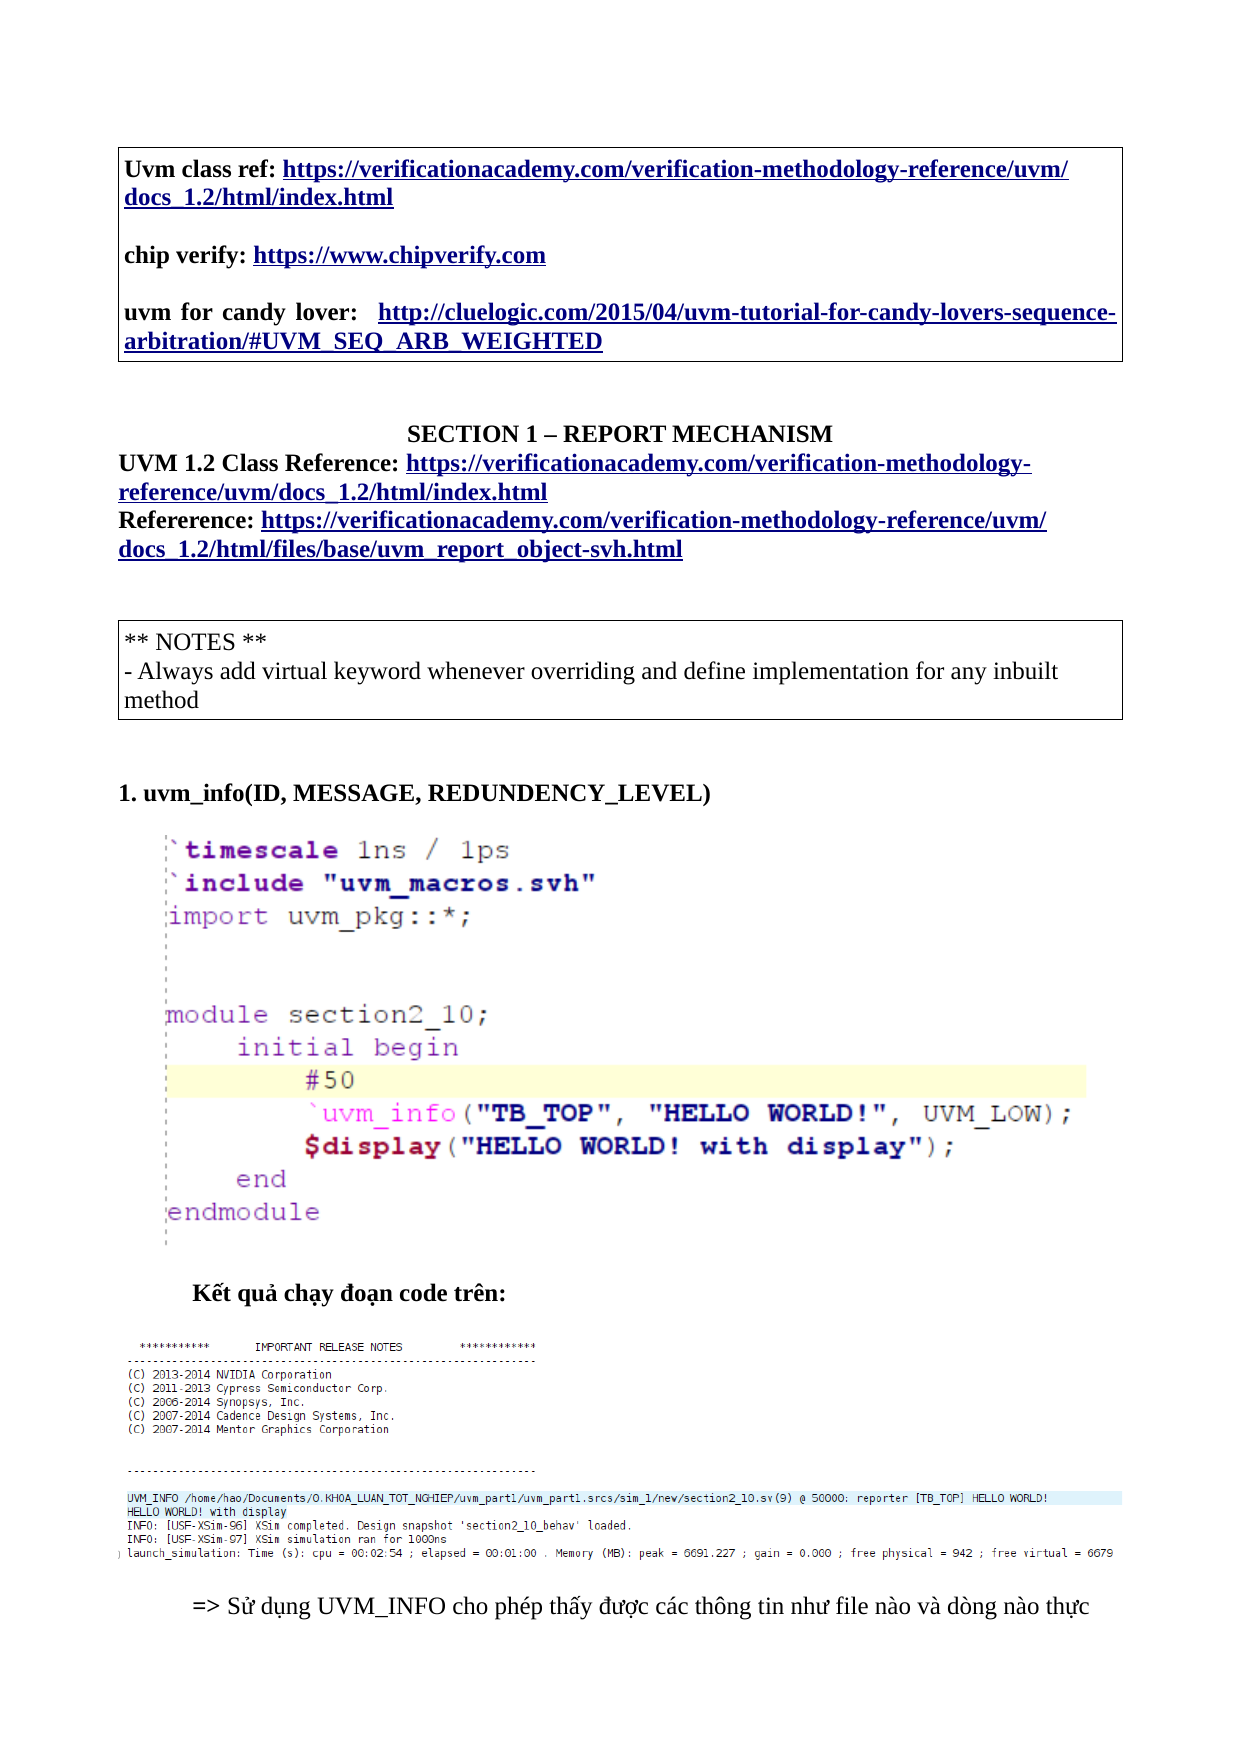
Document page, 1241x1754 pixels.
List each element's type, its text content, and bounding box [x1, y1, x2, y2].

table_header Uvm class ref: https://verificationacademy.com/verification-methodology-reference/uvm/docs_1.2/html/index.html chip verify: https://www.chipverify.com uvm for candy lover: http://cluelogic.com/2015/04/uvm-tutorial-for-candy-lovers-sequence-arbitration/#UVM_SEQ_ARB_WEIGHTED [119, 148, 1122, 361]
text UVM 1.2 Class Reference: https://verificationacademy.com/verification-methodology-reference/uvm/docs_1.2/html/index.html [118, 448, 1122, 505]
table_header ** NOTES ** - Always add virtual keyword whenever overriding and define implementation for any inbuilt method [119, 621, 1122, 719]
picture [118, 1335, 1123, 1562]
text Kết quả chạy đoạn code trên: [118, 835, 1122, 1307]
text 1. uvm_info(ID, MESSAGE, REDUNDENCY_LEVEL) [118, 778, 1122, 806]
text SECTION 1 – REPORT MECHANISM [118, 419, 1122, 448]
picture [153, 835, 1087, 1250]
text => Sử dụng UVM_INFO cho phép thấy được các thông tin như file nào và dòng nào thực [118, 1562, 1122, 1619]
text Refererence: https://verificationacademy.com/verification-methodology-reference/uvm/docs_1.2/html/files/base/uvm_report_object-svh.html [118, 505, 1122, 563]
